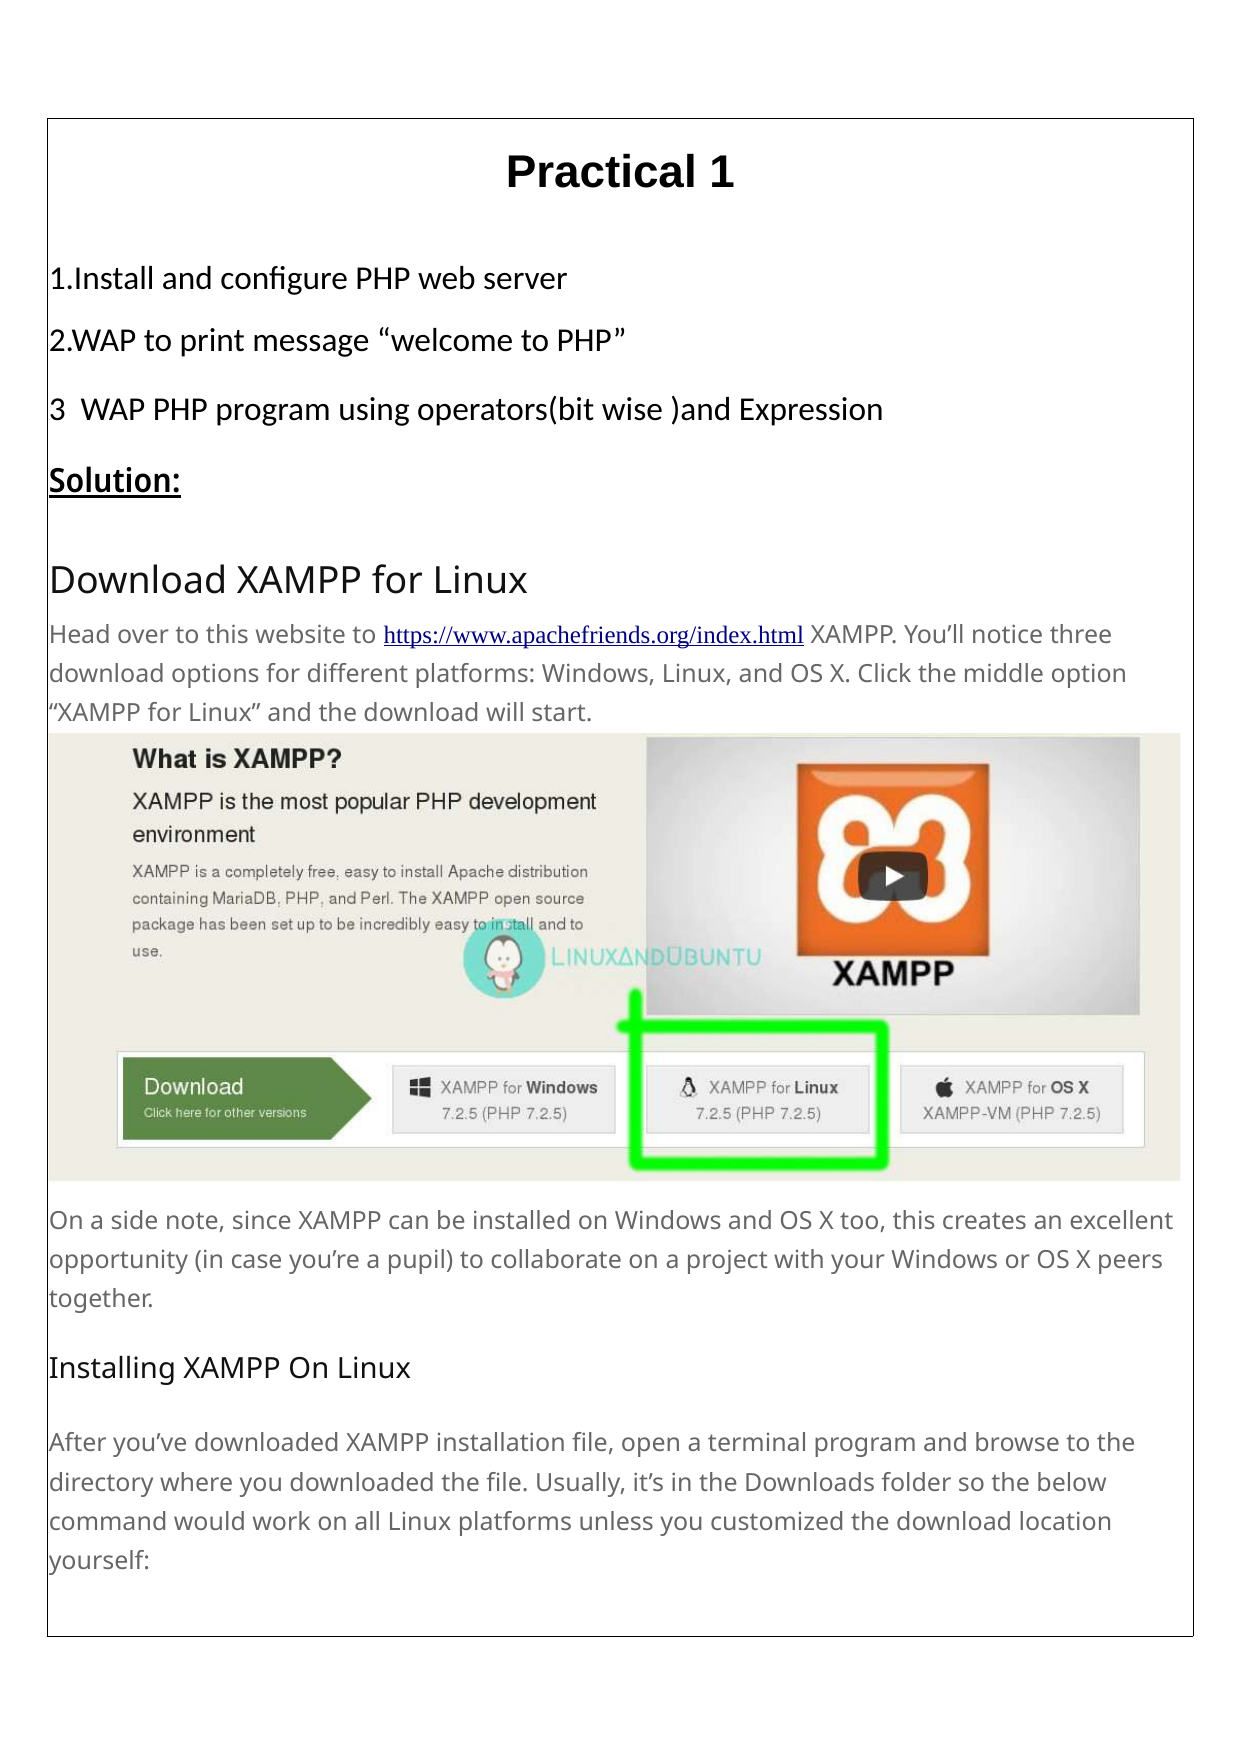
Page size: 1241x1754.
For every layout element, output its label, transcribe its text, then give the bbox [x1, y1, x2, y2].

text On a side note, since XAMPP can be installed on Windows and OS X too, this creates an excellent opportunity (in case you’re a pupil) to collaborate on a project with your Windows or OS X peers together. [48, 1203, 1192, 1315]
picture [48, 733, 1181, 1184]
subtitle Download XAMPP for Linux [48, 553, 1192, 604]
text 2.WAP to print message “welcome to PHP” [48, 318, 1192, 359]
text 3 WAP PHP program using operators(bit wise )and Expression [48, 388, 1192, 428]
text Head over to this website to https://www.apachefriends.org/index.html XAMPP. You’ll notice three download options for different platforms: Windows, Linux, and OS X. Click the middle option “XAMPP for Linux” and the download will start. [48, 616, 1192, 729]
text 1.Install and configure PHP web server [48, 257, 1192, 298]
subtitle Installing XAMPP On Linux [48, 1347, 1192, 1387]
subtitle Practical 1 [48, 144, 1192, 197]
text After you’ve downloaded XAMPP installation file, open a terminal program and browse to the directory where you downloaded the file. Usually, it’s in the Downloads folder so the below command would work on all Linux platforms unless you customized the download location yourself: [48, 1425, 1192, 1577]
text Solution: [48, 457, 1192, 502]
